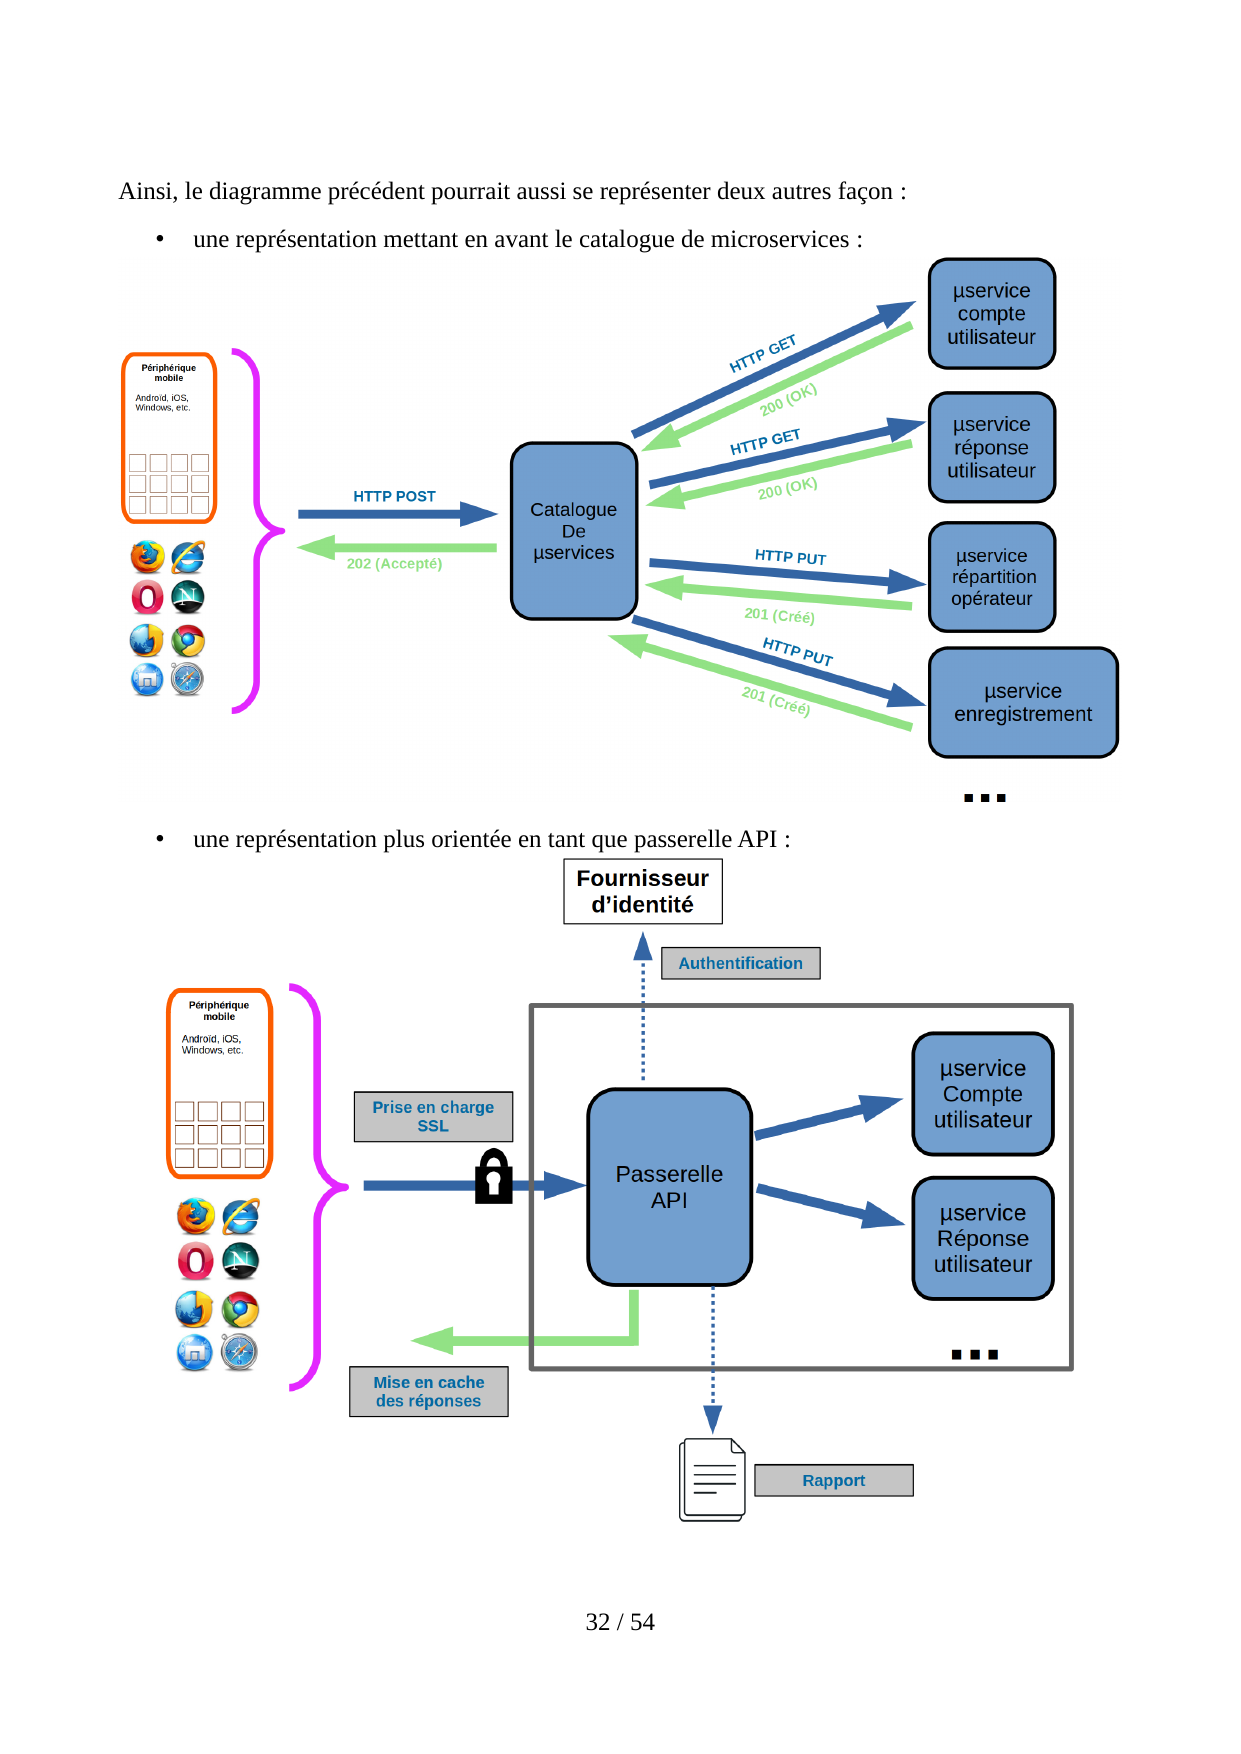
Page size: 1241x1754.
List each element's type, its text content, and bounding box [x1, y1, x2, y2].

list une représentation mettant en avant le catalogue de microservices : [156, 224, 1122, 253]
text Ainsi, le diagramme précédent pourrait aussi se représenter deux autres façon : [118, 176, 1122, 205]
picture [118, 257, 1123, 802]
picture [161, 857, 1079, 1525]
list une représentation plus orientée en tant que passerelle API : [156, 824, 1122, 853]
